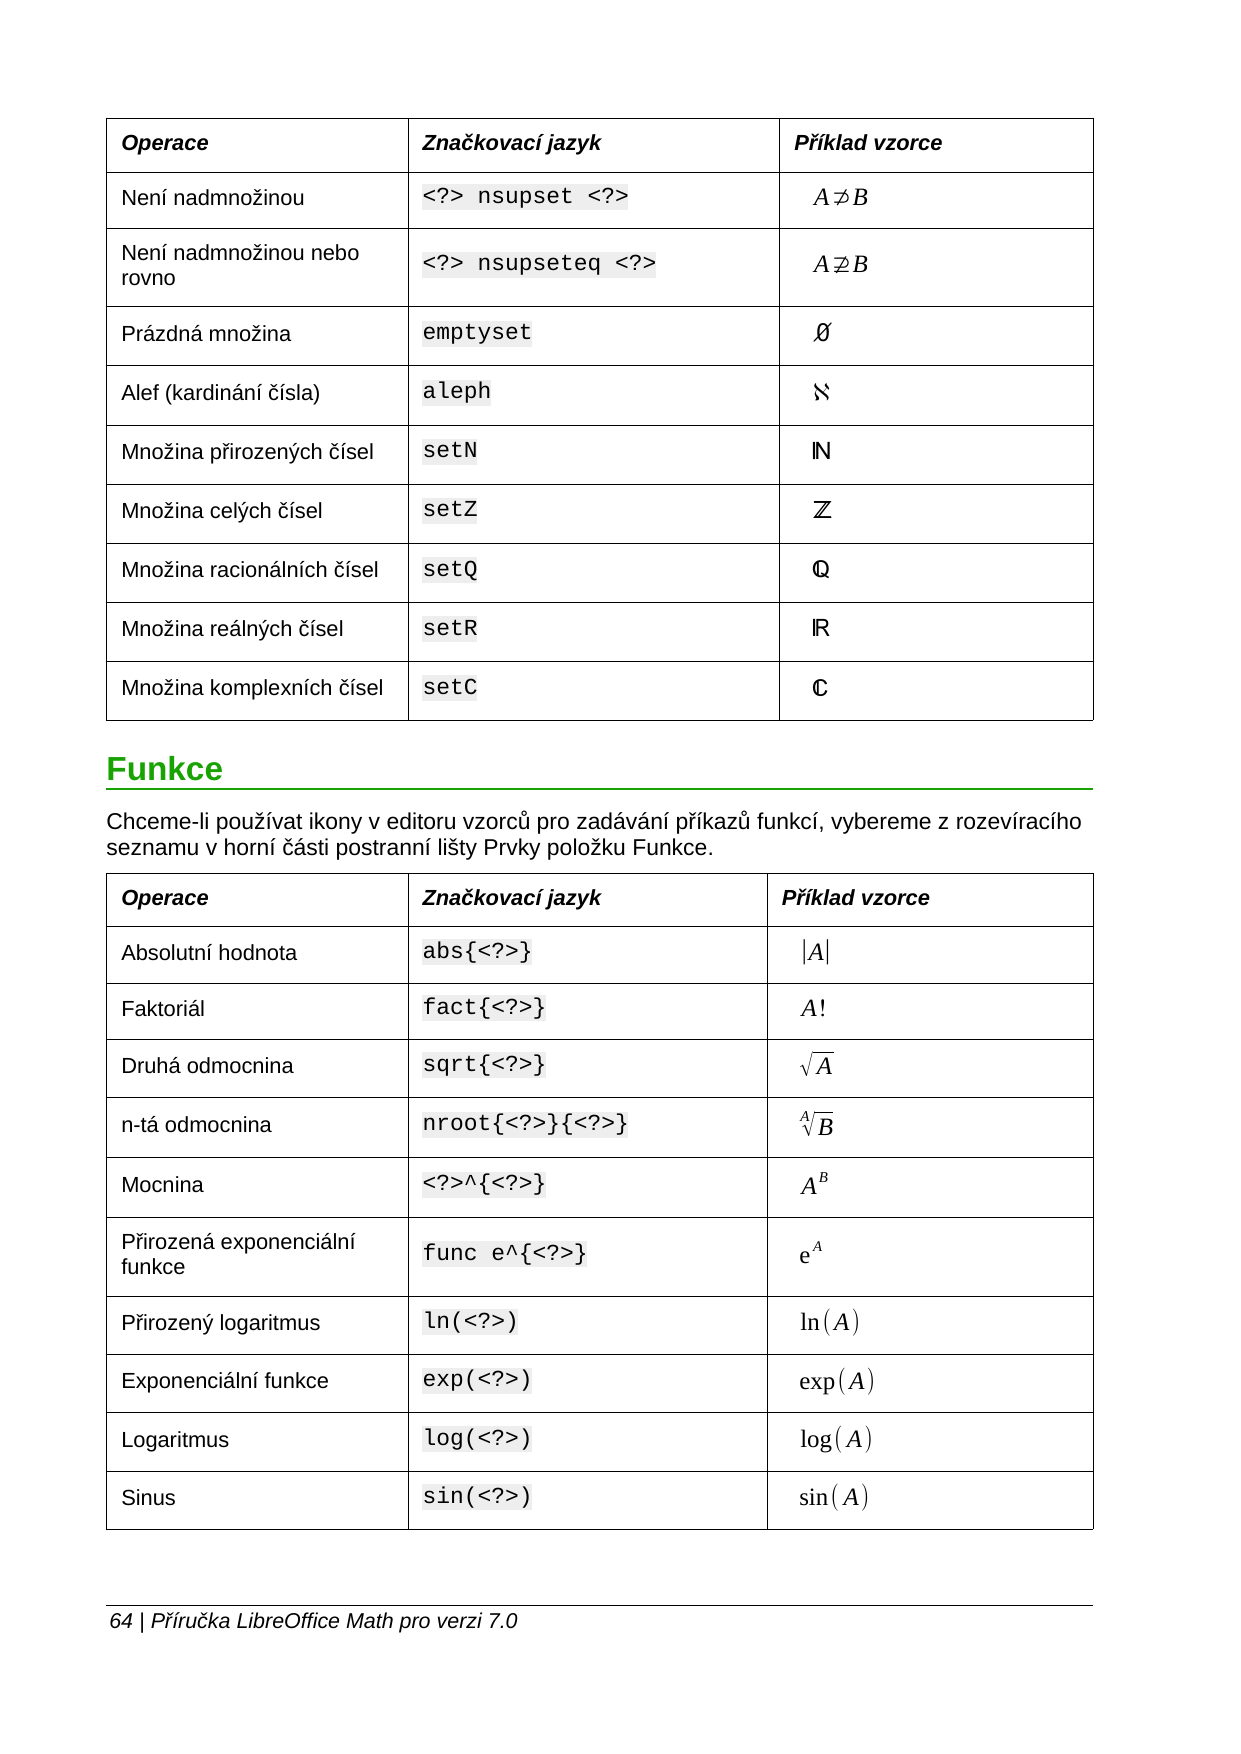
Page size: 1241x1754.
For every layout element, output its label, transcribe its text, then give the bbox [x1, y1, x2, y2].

table_cell [768, 927, 1093, 983]
table_cell setR [409, 603, 779, 661]
table_header Operace [107, 874, 408, 926]
table_cell [780, 544, 1093, 602]
table_cell log(<?>) [409, 1413, 767, 1471]
table_cell Množina přirozených čísel [107, 426, 408, 483]
table_cell [780, 485, 1093, 543]
table_cell Absolutní hodnota [107, 927, 408, 983]
table_cell <?>^{<?>} [409, 1158, 767, 1217]
table_cell [768, 1413, 1093, 1471]
table_cell emptyset [409, 307, 779, 365]
table_cell Faktoriál [107, 984, 408, 1038]
table_cell Množina reálných čísel [107, 603, 408, 661]
table_cell Množina racionálních čísel [107, 544, 408, 602]
table_cell [768, 1098, 1093, 1157]
table_cell setQ [409, 544, 779, 602]
table_cell sin(<?>) [409, 1472, 767, 1529]
table_cell Přirozená exponenciální funkce [107, 1218, 408, 1296]
table_cell aleph [409, 366, 779, 424]
table_cell [768, 1158, 1093, 1217]
table_cell Množina celých čísel [107, 485, 408, 543]
table_cell Logaritmus [107, 1413, 408, 1471]
table_cell Alef (kardinání čísla) [107, 366, 408, 424]
table_cell exp(<?>) [409, 1355, 767, 1412]
table_cell Množina komplexních čísel [107, 662, 408, 720]
table_cell Exponenciální funkce [107, 1355, 408, 1412]
table_cell [768, 1218, 1093, 1296]
table_cell [780, 173, 1093, 228]
table_cell [780, 603, 1093, 661]
table_header Značkovací jazyk [409, 119, 779, 172]
table_cell [780, 366, 1093, 424]
table_header Značkovací jazyk [409, 874, 767, 926]
table_cell nroot{<?>}{<?>} [409, 1098, 767, 1157]
table_header Operace [107, 119, 408, 172]
table_cell ln(<?>) [409, 1297, 767, 1354]
subtitle Funkce [106, 749, 1093, 788]
table_cell [768, 1355, 1093, 1412]
table_header Příklad vzorce [780, 119, 1093, 172]
text Chceme-li používat ikony v editoru vzorců pro zadávání příkazů funkcí, vybereme z rozevíracího seznamu v horní části postranní lišty Prvky položku Funkce. [106, 808, 1093, 860]
table_cell [768, 1472, 1093, 1529]
table_cell Prázdná množina [107, 307, 408, 365]
table_cell [780, 307, 1093, 365]
table_cell Není nadmnožinou [107, 173, 408, 228]
table_cell Sinus [107, 1472, 408, 1529]
table_cell [780, 426, 1093, 483]
table_cell func e^{<?>} [409, 1218, 767, 1296]
table_cell Není nadmnožinou nebo rovno [107, 229, 408, 306]
table_cell <?> nsupset <?> [409, 173, 779, 228]
table_cell sqrt{<?>} [409, 1040, 767, 1097]
table_cell [768, 1297, 1093, 1354]
table_cell [768, 984, 1093, 1038]
table_cell abs{<?>} [409, 927, 767, 983]
table_cell Druhá odmocnina [107, 1040, 408, 1097]
table_cell [780, 662, 1093, 720]
table_cell <?> nsupseteq <?> [409, 229, 779, 306]
table_cell [780, 229, 1093, 306]
table_cell n-tá odmocnina [107, 1098, 408, 1157]
table_cell [768, 1040, 1093, 1097]
table_cell Mocnina [107, 1158, 408, 1217]
table_header Příklad vzorce [768, 874, 1093, 926]
table_cell setN [409, 426, 779, 483]
table_cell setZ [409, 485, 779, 543]
table_cell Přirozený logaritmus [107, 1297, 408, 1354]
table_cell fact{<?>} [409, 984, 767, 1038]
table_cell setC [409, 662, 779, 720]
